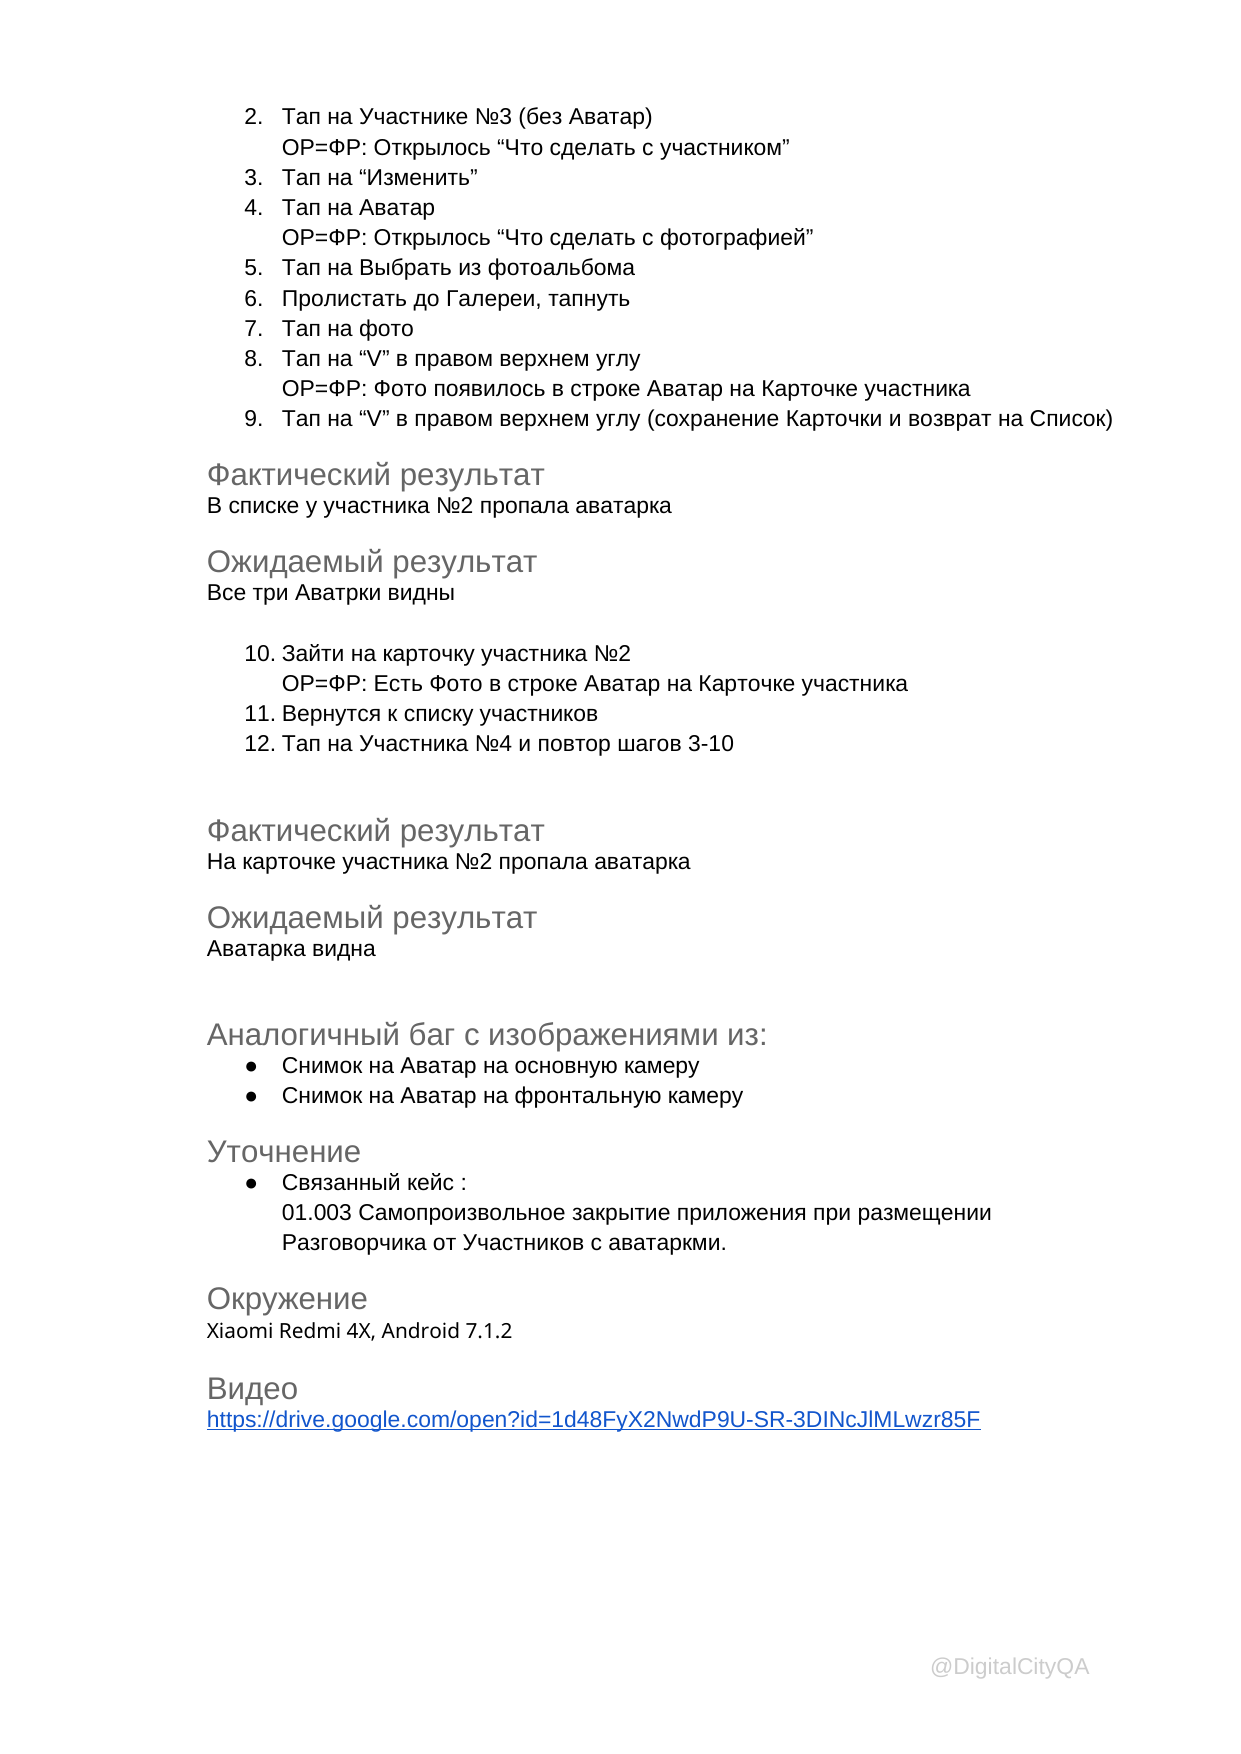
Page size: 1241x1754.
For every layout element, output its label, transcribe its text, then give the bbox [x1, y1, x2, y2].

list Тап на Выбрать из фотоальбома [244, 254, 1122, 281]
subtitle Фактический результат [207, 456, 1122, 492]
subtitle Уточнение [207, 1133, 1122, 1169]
text Xiaomi Redmi 4X, Android 7.1.2 [207, 1316, 1122, 1345]
list Вернутся к списку участников [244, 700, 1122, 727]
subtitle Окружение [207, 1280, 1122, 1316]
list Снимок на Аватар на фронтальную камеру [244, 1082, 1122, 1108]
text Все три Аватрки видны [207, 579, 1122, 606]
list Тап на фото [244, 315, 1122, 341]
subtitle Фактический результат [207, 812, 1122, 848]
list Связанный кейс : 01.003 Самопроизвольное закрытие приложения при размещении Разговорчика от Участников с аватаркми. [244, 1169, 1122, 1256]
subtitle Видео [207, 1370, 1122, 1406]
list Тап на Участнике №3 (без Аватар) ОР=ФР: Открылось “Что сделать с участником” [244, 103, 1122, 160]
list Снимок на Аватар на основную камеру [244, 1052, 1122, 1078]
list Тап на Участника №4 и повтор шагов 3-10 [244, 730, 1122, 757]
text В списке у участника №2 пропала аватарка [207, 492, 1122, 519]
text На карточке участника №2 пропала аватарка [207, 848, 1122, 874]
list Тап на Аватар ОР=ФР: Открылось “Что сделать с фотографией” [244, 194, 1122, 251]
text Аватарка видна [207, 934, 1122, 961]
subtitle Ожидаемый результат [207, 543, 1122, 579]
list Тап на “V” в правом верхнем углу ОР=ФР: Фото появилось в строке Аватар на Карточке участника [244, 345, 1122, 402]
list Тап на “Изменить” [244, 164, 1122, 190]
text https://drive.google.com/open?id=1d48FyX2NwdP9U-SR-3DINcJlMLwzr85F [207, 1406, 1122, 1432]
list Зайти на карточку участника №2 ОР=ФР: Есть Фото в строке Аватар на Карточке участника [244, 640, 1122, 696]
subtitle Ожидаемый результат [207, 899, 1122, 934]
subtitle Аналогичный баг с изображениями из: [207, 1016, 1122, 1052]
list Тап на “V” в правом верхнем углу (сохранение Карточки и возврат на Список) [244, 405, 1122, 432]
list Пролистать до Галереи, тапнуть [244, 284, 1122, 311]
